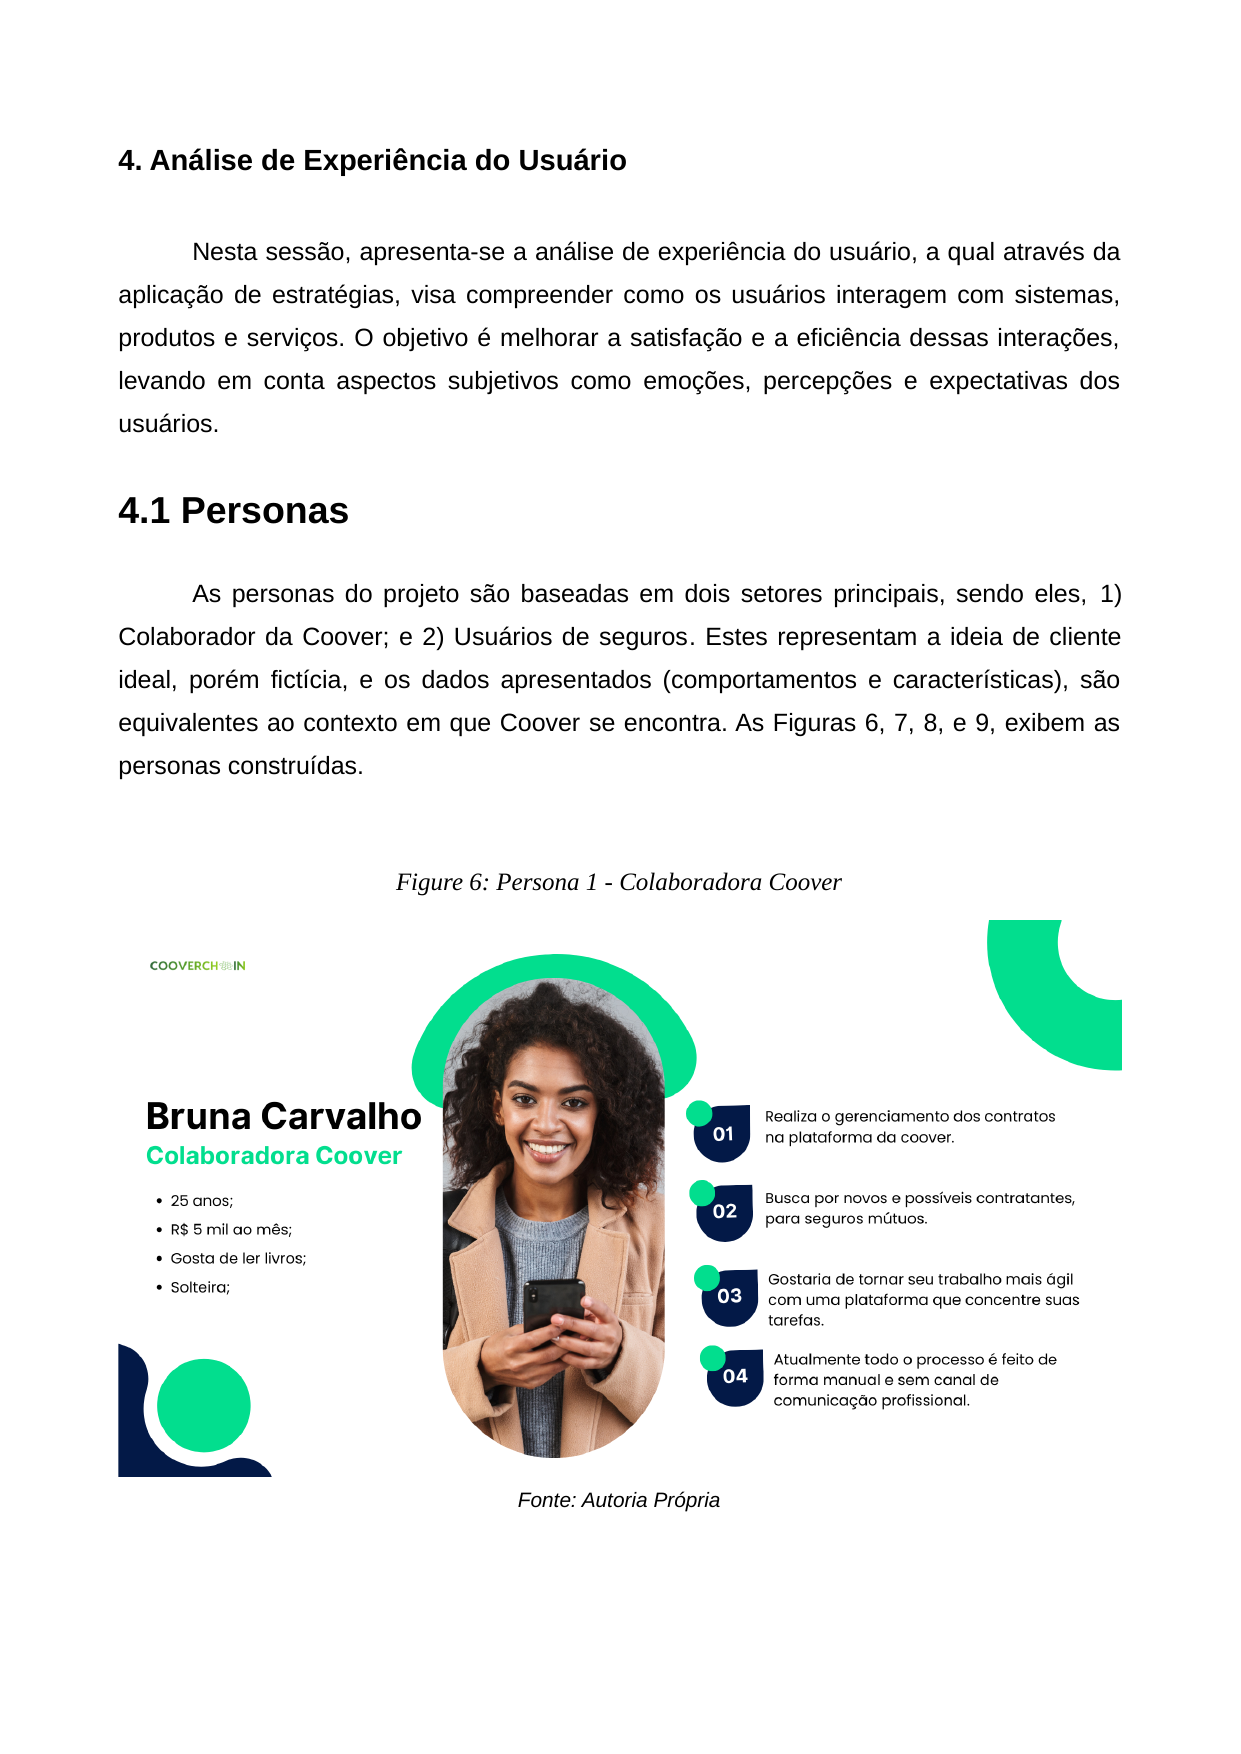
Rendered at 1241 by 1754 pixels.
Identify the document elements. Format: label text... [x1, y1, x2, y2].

text Nesta sessão, apresenta-se a análise de experiência do usuário, a qual através da aplicação de estratégias, visa compreender como os usuários interagem com sistemas, produtos e serviços. O objetivo é melhorar a satisfação e a eficiência dessas interações, levando em conta aspectos subjetivos como emoções, percepções e expectativas dos usuários. [118, 237, 1122, 438]
text Fonte: Autoria Própria [118, 1477, 1122, 1512]
text [118, 854, 1122, 867]
subtitle 4. Análise de Experiência do Usuário [118, 143, 1122, 177]
text As personas do projeto são baseadas em dois setores principais, sendo eles, 1) Colaborador da Coover; e 2) Usuários de seguros. Estes representam a ideia de cliente ideal, porém fictícia, e os dados apresentados (comportamentos e características), são equivalentes ao contexto em que Coover se encontra. As Figuras 6, 7, 8, e 9, exibem as personas construídas. [118, 578, 1122, 780]
subtitle 4.1 Personas [118, 488, 1122, 531]
text [118, 896, 1122, 920]
text Figure 6: Persona 1 - Colaboradora Coover [118, 867, 1122, 896]
